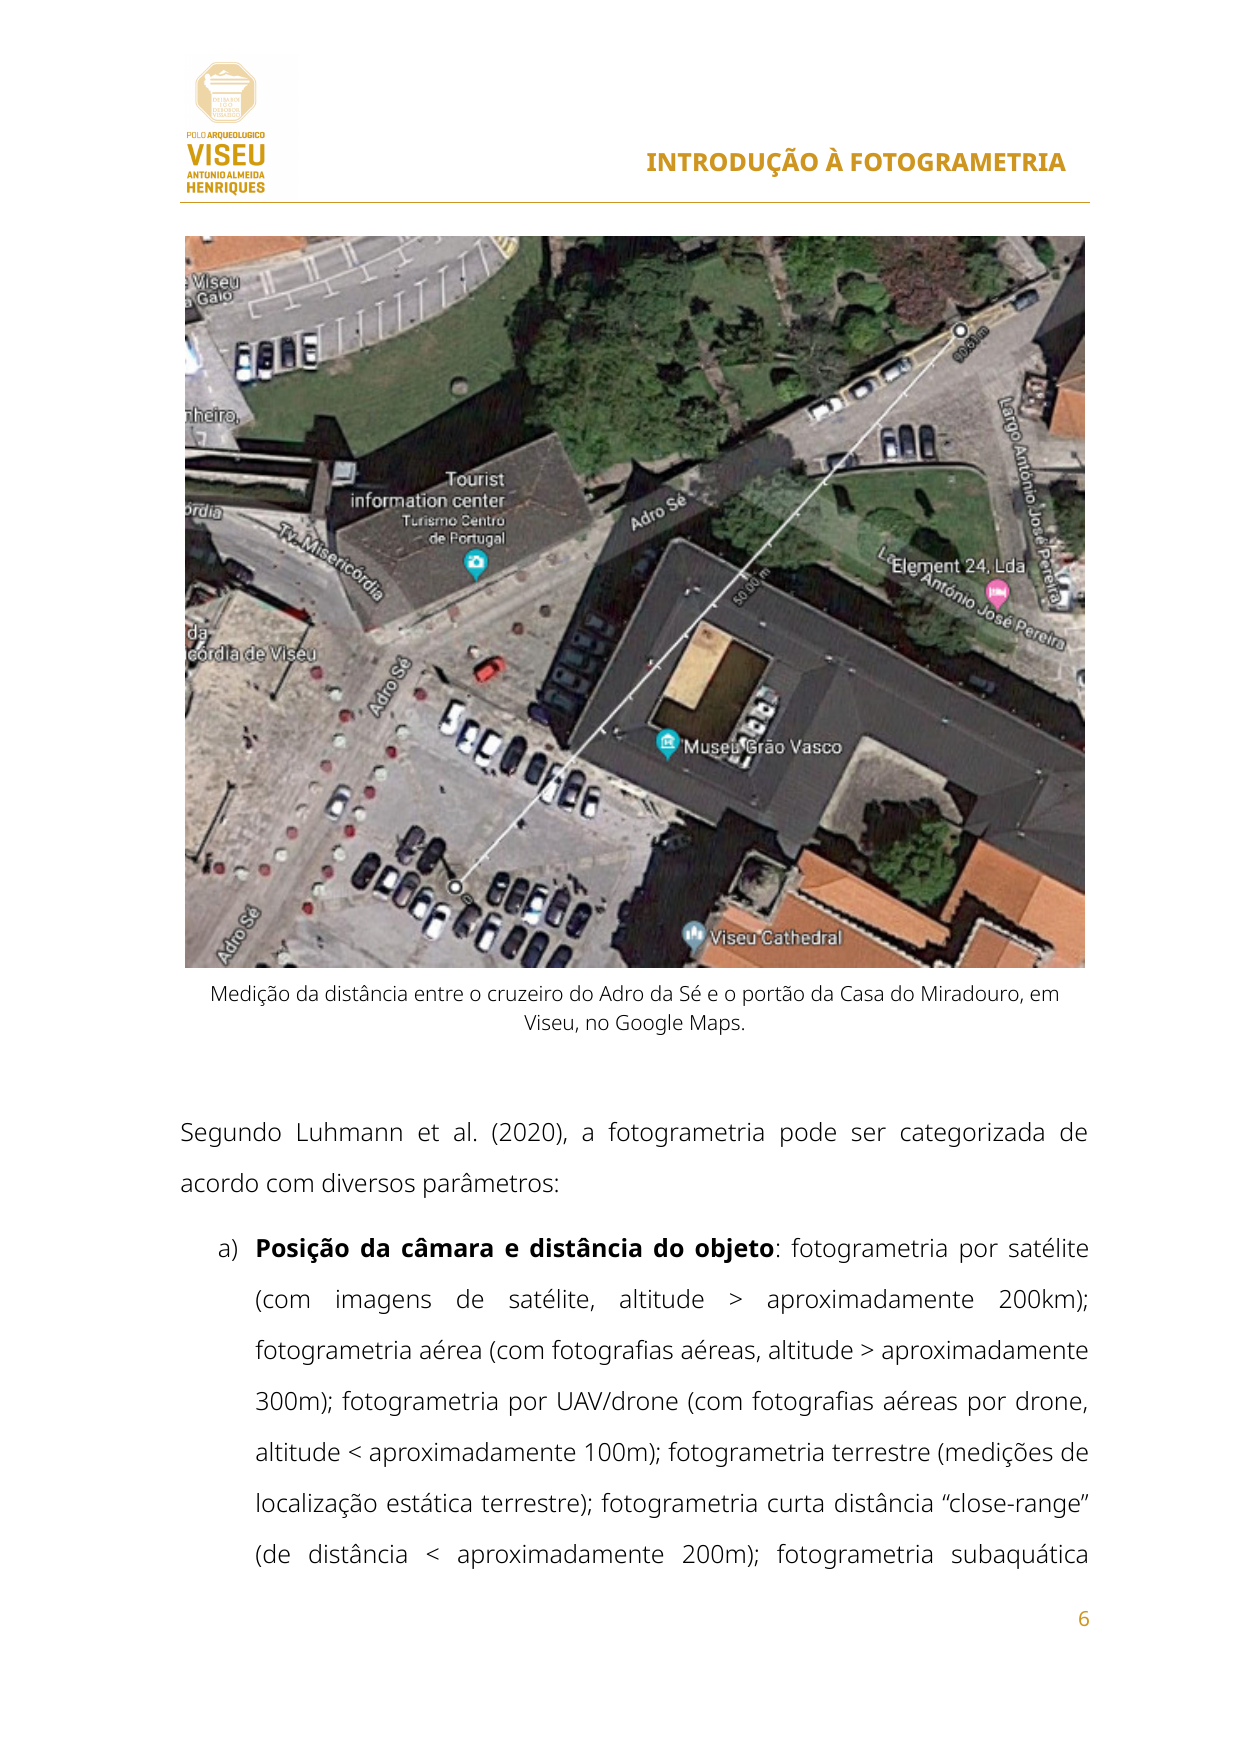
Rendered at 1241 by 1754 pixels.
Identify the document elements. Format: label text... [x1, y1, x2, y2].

picture [185, 236, 1085, 968]
text Segundo Luhmann et al. (2020), a fotogrametria pode ser categorizada de acordo com diversos parâmetros: [180, 1114, 1090, 1199]
picture [184, 54, 300, 202]
list Posição da câmara e distância do objeto: fotogrametria por satélite (com imagens de satélite, altitude > aproximadamente 200km); fotogrametria aérea (com fotografias aéreas, altitude > aproximadamente 300m); fotogrametria por UAV/drone (com fotografias aéreas por drone, altitude < aproximadamente 100m); fotogrametria terrestre (medições de localização estática terrestre); fotogrametria curta distância “close-range” (de distância < aproximadamente 200m); fotogrametria subaquática [218, 1231, 1090, 1571]
text Medição da distância entre o cruzeiro do Adro da Sé e o portão da Casa do Miradouro, em Viseu, no Google Maps. [180, 232, 1090, 1036]
